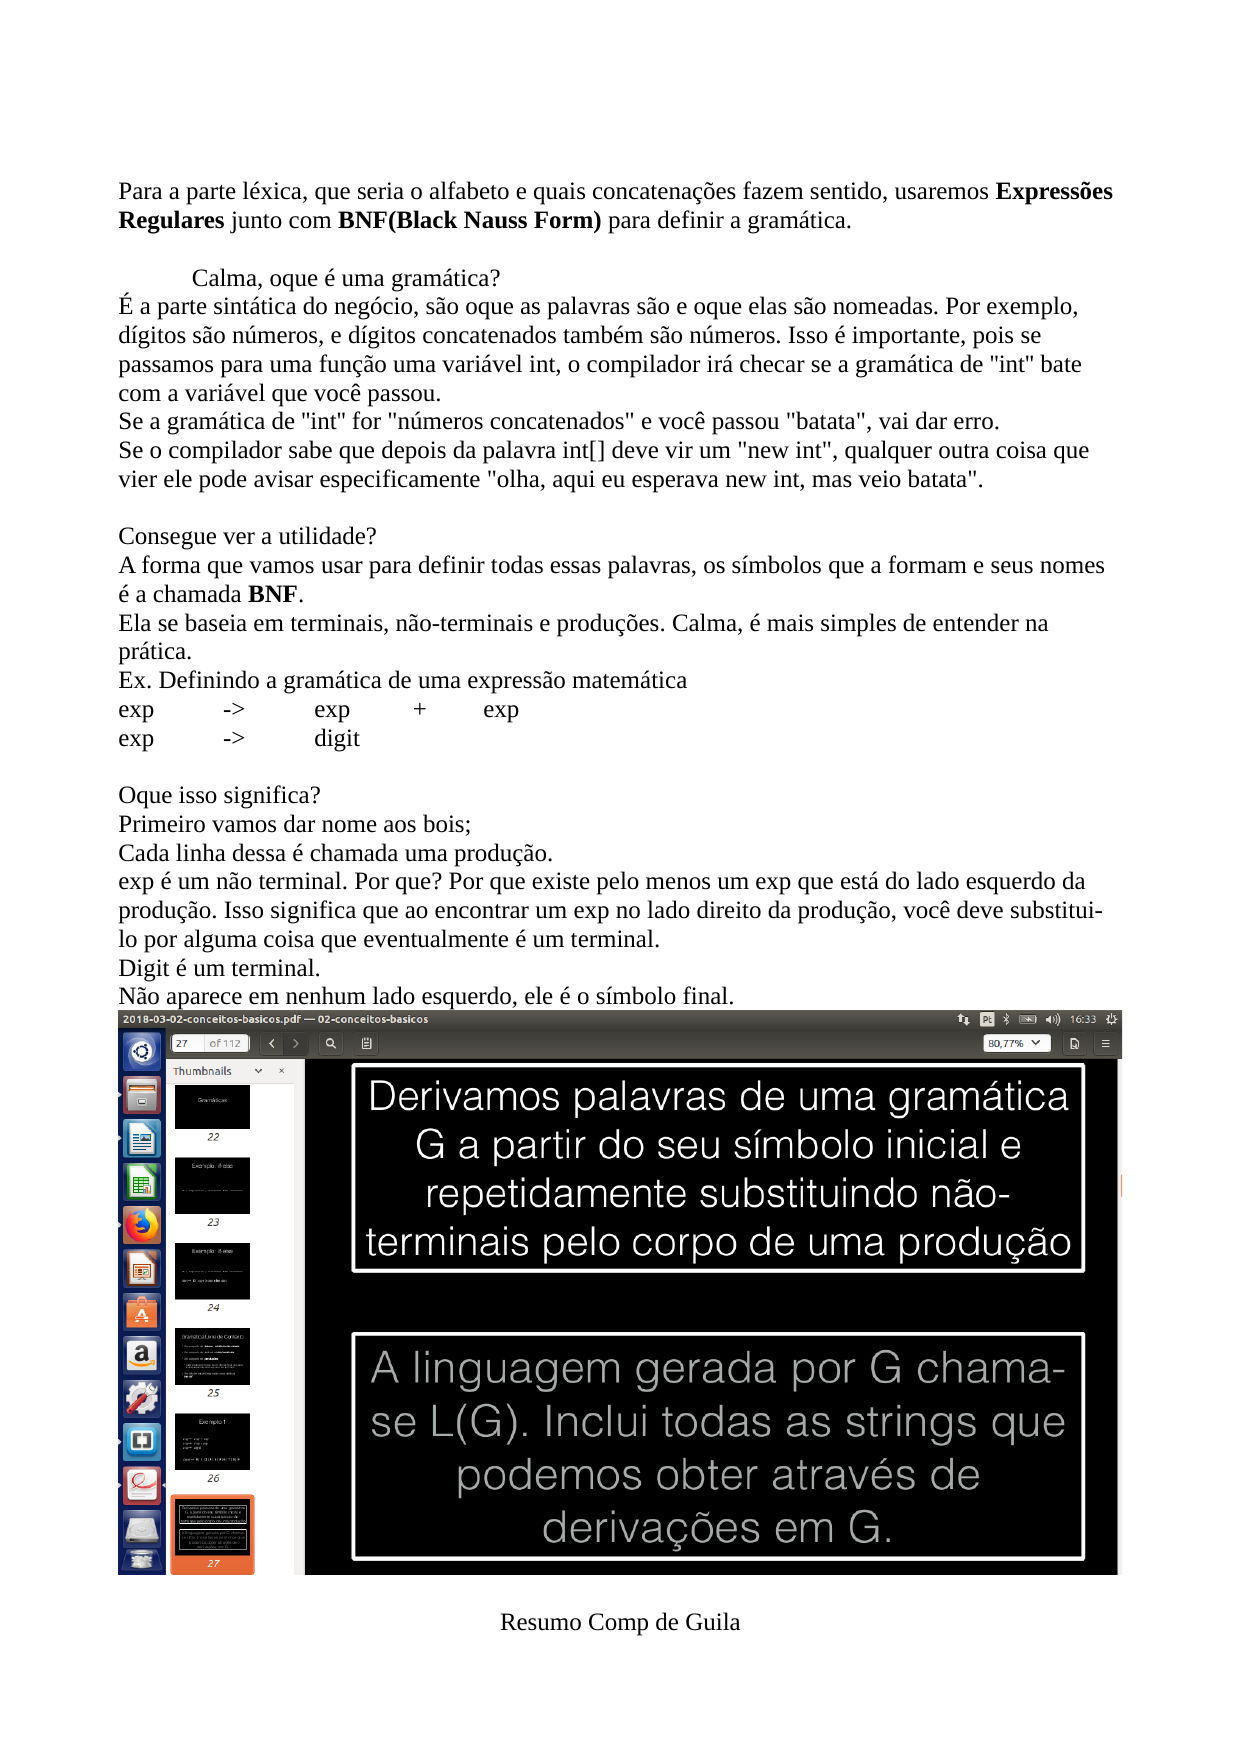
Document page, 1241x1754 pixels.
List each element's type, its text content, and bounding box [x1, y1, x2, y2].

text Para a parte léxica, que seria o alfabeto e quais concatenações fazem sentido, usaremos Expressões Regulares junto com BNF(Black Nauss Form) para definir a gramática. [118, 176, 1122, 234]
text exp -> exp + exp [118, 694, 1122, 723]
text Digit é um terminal. [118, 953, 1122, 981]
text Consegue ver a utilidade? [118, 521, 1122, 550]
text Ex. Definindo a gramática de uma expressão matemática [118, 665, 1122, 694]
text Cada linha dessa é chamada uma produção. [118, 838, 1122, 866]
text Calma, oque é uma gramática? [118, 263, 1122, 291]
text exp é um não terminal. Por que? Por que existe pelo menos um exp que está do lado esquerdo da produção. Isso significa que ao encontrar um exp no lado direito da produção, você deve substitui-lo por alguma coisa que eventualmente é um terminal. [118, 866, 1122, 953]
text Oque isso significa? [118, 780, 1122, 809]
text Primeiro vamos dar nome aos bois; [118, 809, 1122, 838]
text É a parte sintática do negócio, são oque as palavras são e oque elas são nomeadas. Por exemplo, dígitos são números, e dígitos concatenados também são números. Isso é importante, pois se passamos para uma função uma variável int, o compilador irá checar se a gramática de ''int'' bate com a variável que você passou. [118, 291, 1122, 406]
text Se o compilador sabe que depois da palavra int[] deve vir um "new int", qualquer outra coisa que vier ele pode avisar especificamente "olha, aqui eu esperava new int, mas veio batata". [118, 435, 1122, 493]
text Não aparece em nenhum lado esquerdo, ele é o símbolo final. [118, 981, 1122, 1010]
text exp -> digit [118, 723, 1122, 751]
text Se a gramática de ''int'' for "números concatenados" e você passou "batata", vai dar erro. [118, 406, 1122, 435]
text A forma que vamos usar para definir todas essas palavras, os símbolos que a formam e seus nomes é a chamada BNF. [118, 550, 1122, 608]
picture [118, 1010, 1123, 1575]
text Ela se baseia em terminais, não-terminais e produções. Calma, é mais simples de entender na prática. [118, 608, 1122, 665]
